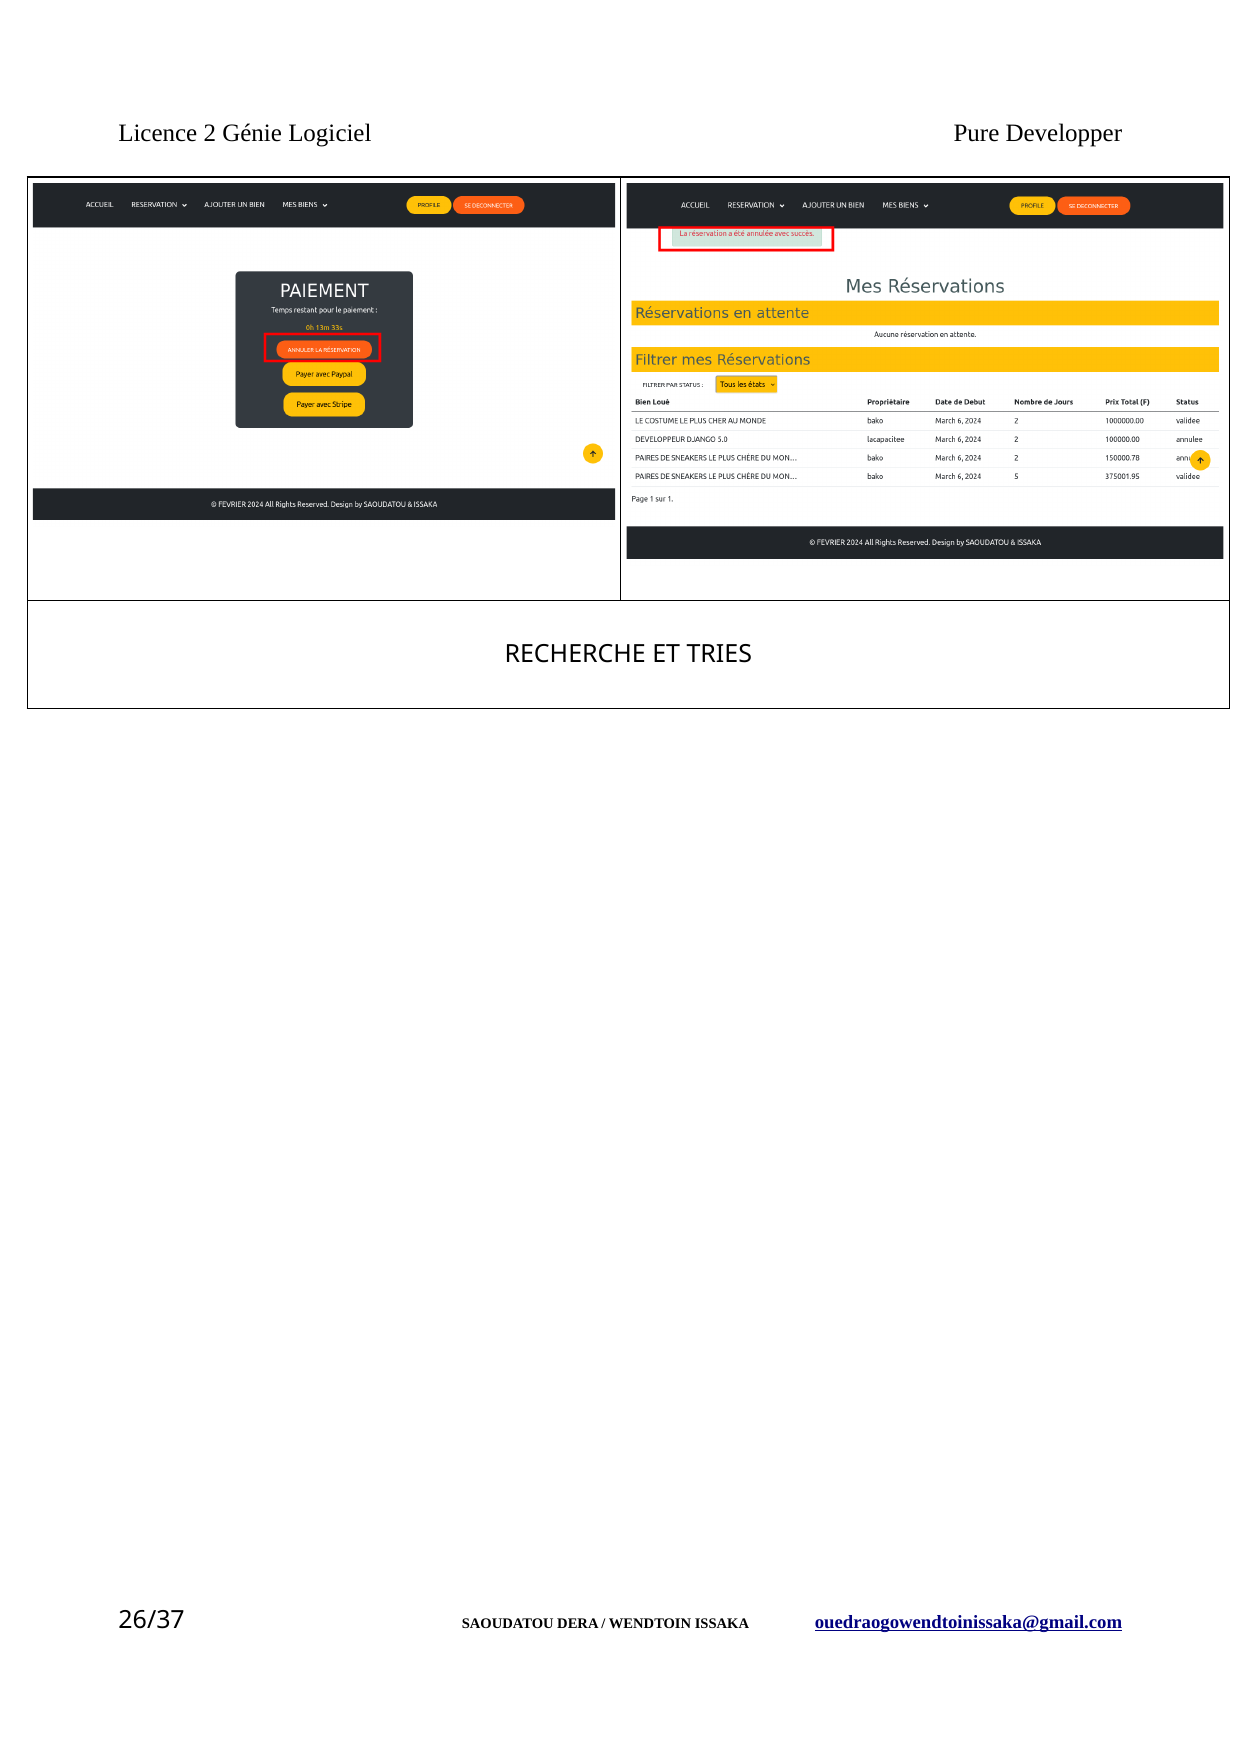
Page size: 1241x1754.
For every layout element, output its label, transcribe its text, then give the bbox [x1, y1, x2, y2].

picture [32, 183, 615, 527]
table_cell [28, 178, 620, 600]
table_cell RECHERCHE ET TRIES [28, 601, 1229, 708]
picture [626, 183, 1224, 566]
table_cell [621, 178, 1229, 600]
